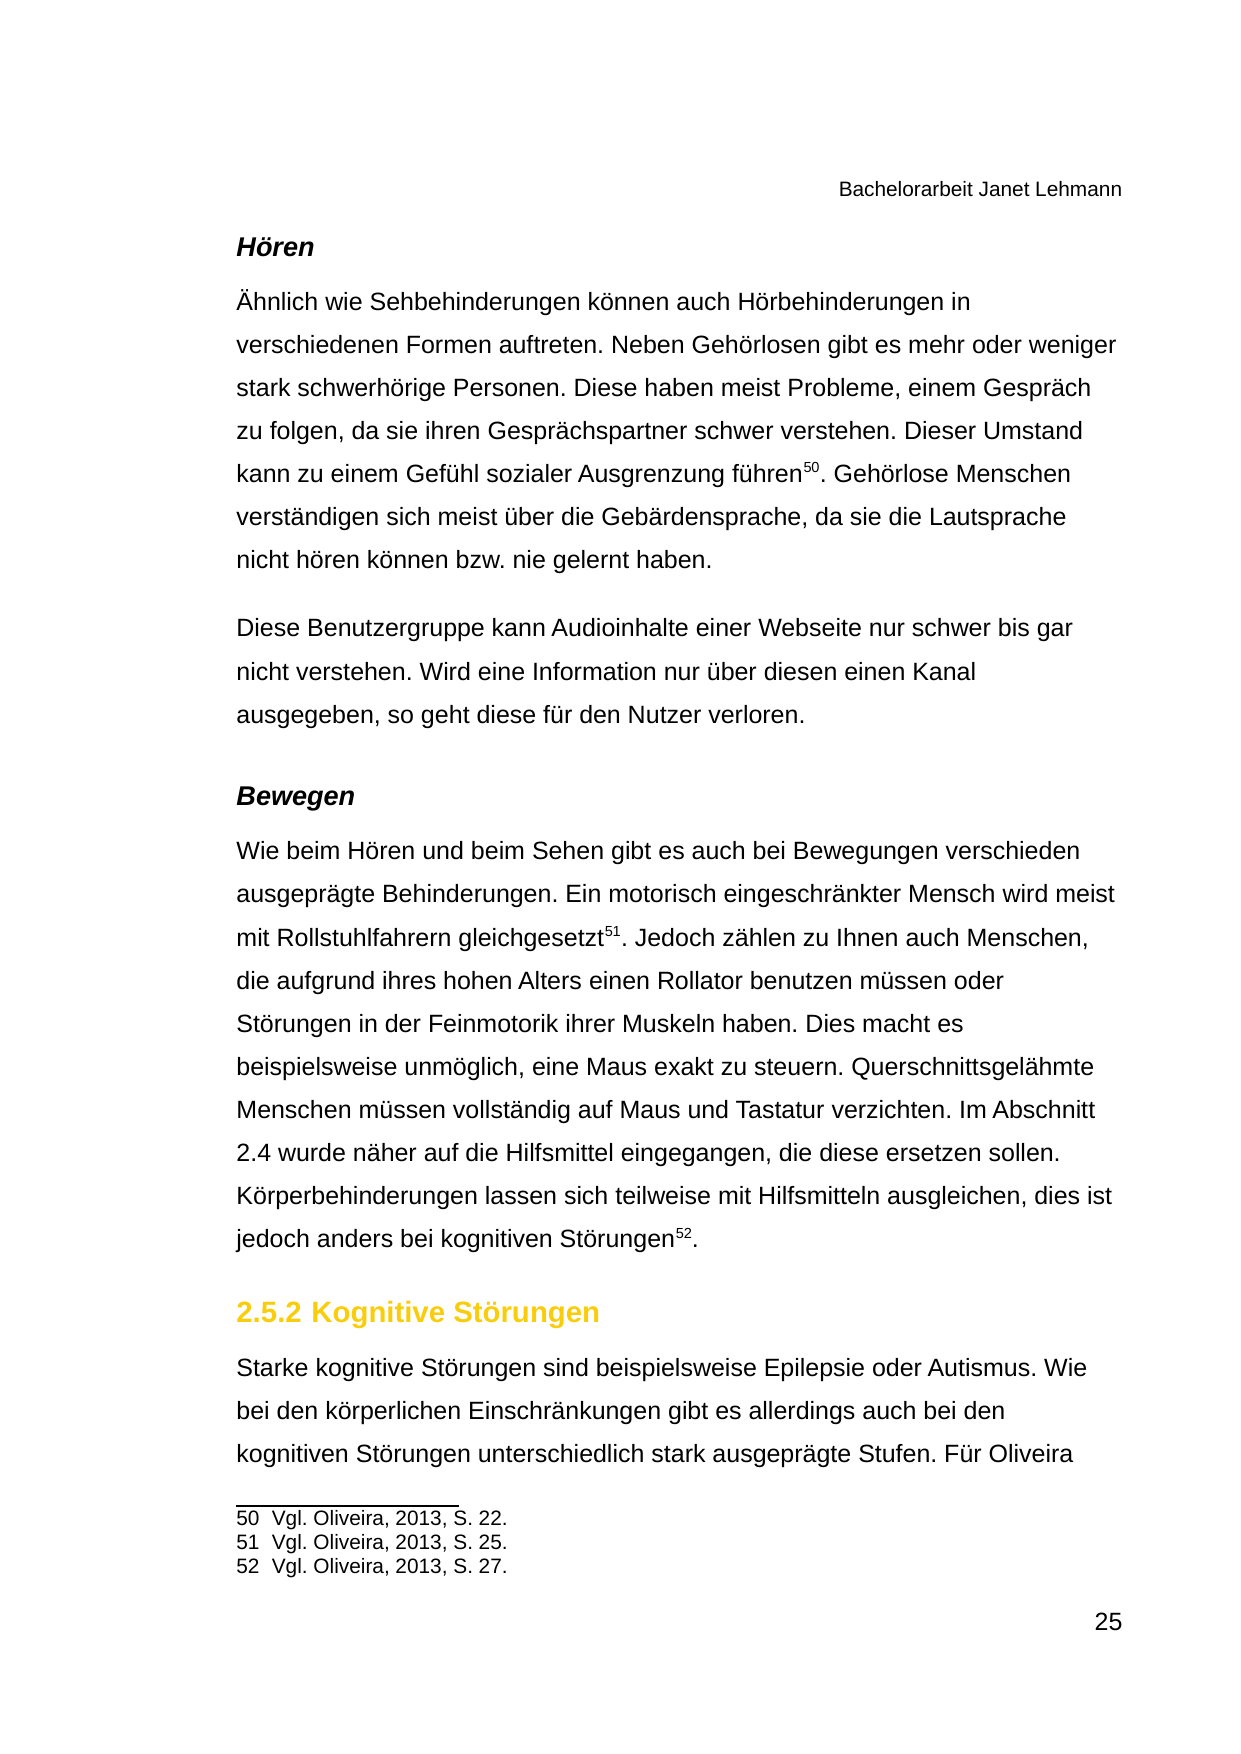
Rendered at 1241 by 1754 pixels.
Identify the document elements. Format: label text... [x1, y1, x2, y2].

text Vgl. Oliveira, 2013, S. 25. [236, 1530, 1122, 1554]
subtitle Hören [236, 231, 1122, 262]
subtitle Bewegen [236, 780, 1122, 811]
text Wie beim Hören und beim Sehen gibt es auch bei Bewegungen verschieden ausgeprägte Behinderungen. Ein motorisch eingeschränkter Mensch wird meist mit Rollstuhlfahrern gleichgesetzt. Jedoch zählen zu Ihnen auch Menschen, die aufgrund ihres hohen Alters einen Rollator benutzen müssen oder Störungen in der Feinmotorik ihrer Muskeln haben. Dies macht es beispielsweise unmöglich, eine Maus exakt zu steuern. Querschnittsgelähmte Menschen müssen vollständig auf Maus und Tastatur verzichten. Im Abschnitt 2.4 wurde näher auf die Hilfsmittel eingegangen, die diese ersetzen sollen. Körperbehinderungen lassen sich teilweise mit Hilfsmitteln ausgleichen, dies ist jedoch anders bei kognitiven Störungen. [236, 836, 1122, 1253]
text Vgl. Oliveira, 2013, S. 27. [236, 1554, 1122, 1578]
text Vgl. Oliveira, 2013, S. 22. [236, 1506, 1122, 1530]
text Starke kognitive Störungen sind beispielsweise Epilepsie oder Autismus. Wie bei den körperlichen Einschränkungen gibt es allerdings auch bei den kognitiven Störungen unterschiedlich stark ausgeprägte Stufen. Für Oliveira [236, 1353, 1122, 1468]
text Diese Benutzergruppe kann Audioinhalte einer Webseite nur schwer bis gar nicht verstehen. Wird eine Information nur über diesen einen Kanal ausgegeben, so geht diese für den Nutzer verloren. [236, 613, 1122, 728]
text Ähnlich wie Sehbehinderungen können auch Hörbehinderungen in verschiedenen Formen auftreten. Neben Gehörlosen gibt es mehr oder weniger stark schwerhörige Personen. Diese haben meist Probleme, einem Gespräch zu folgen, da sie ihren Gesprächspartner schwer verstehen. Dieser Umstand kann zu einem Gefühl sozialer Ausgrenzung führen. Gehörlose Menschen verständigen sich meist über die Gebärdensprache, da sie die Lautsprache nicht hören können bzw. nie gelernt haben. [236, 287, 1122, 574]
subtitle Kognitive Störungen [236, 1294, 1122, 1328]
